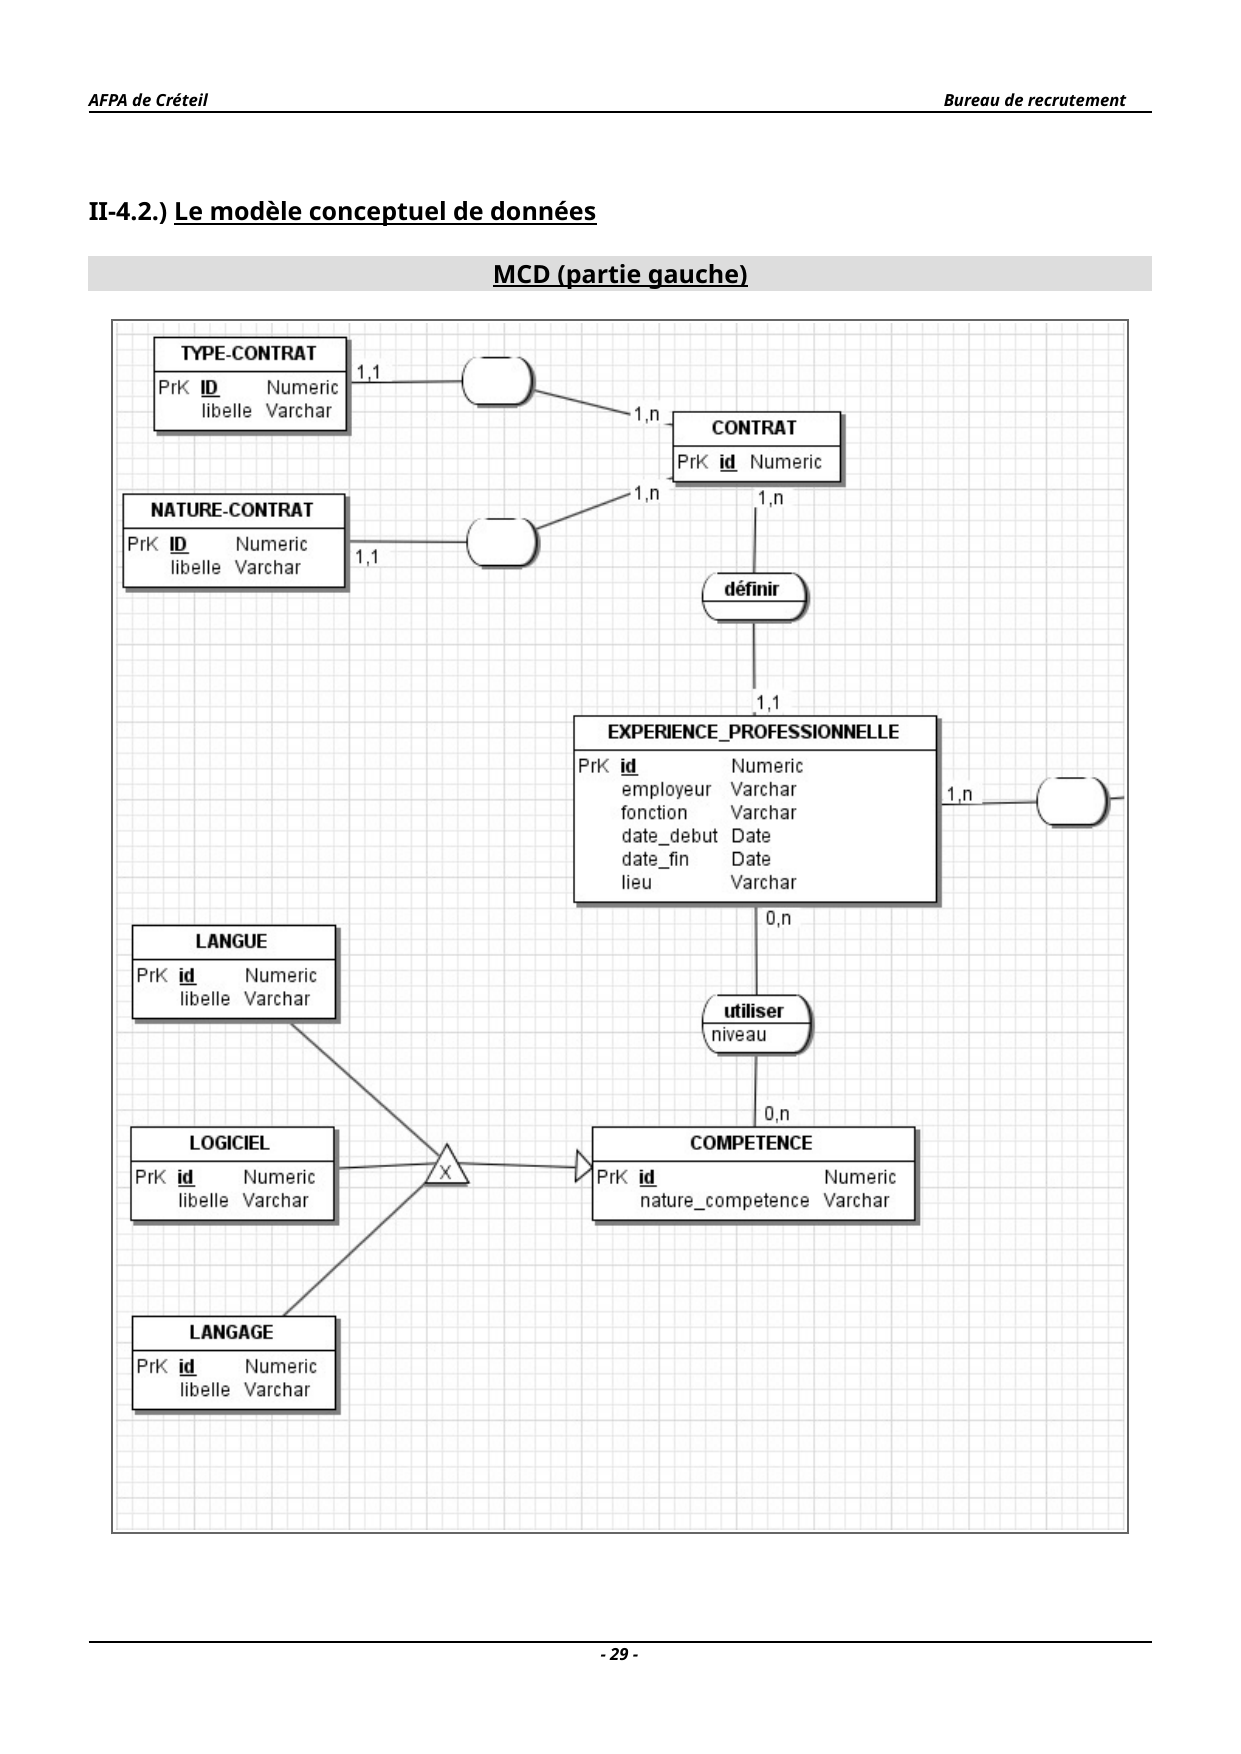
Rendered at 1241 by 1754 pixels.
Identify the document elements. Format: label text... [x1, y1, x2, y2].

picture [115, 323, 1125, 1530]
list MCD (partie gauche) [88, 256, 1152, 291]
text II-4.2.) Le modèle conceptuel de données [88, 194, 1152, 228]
